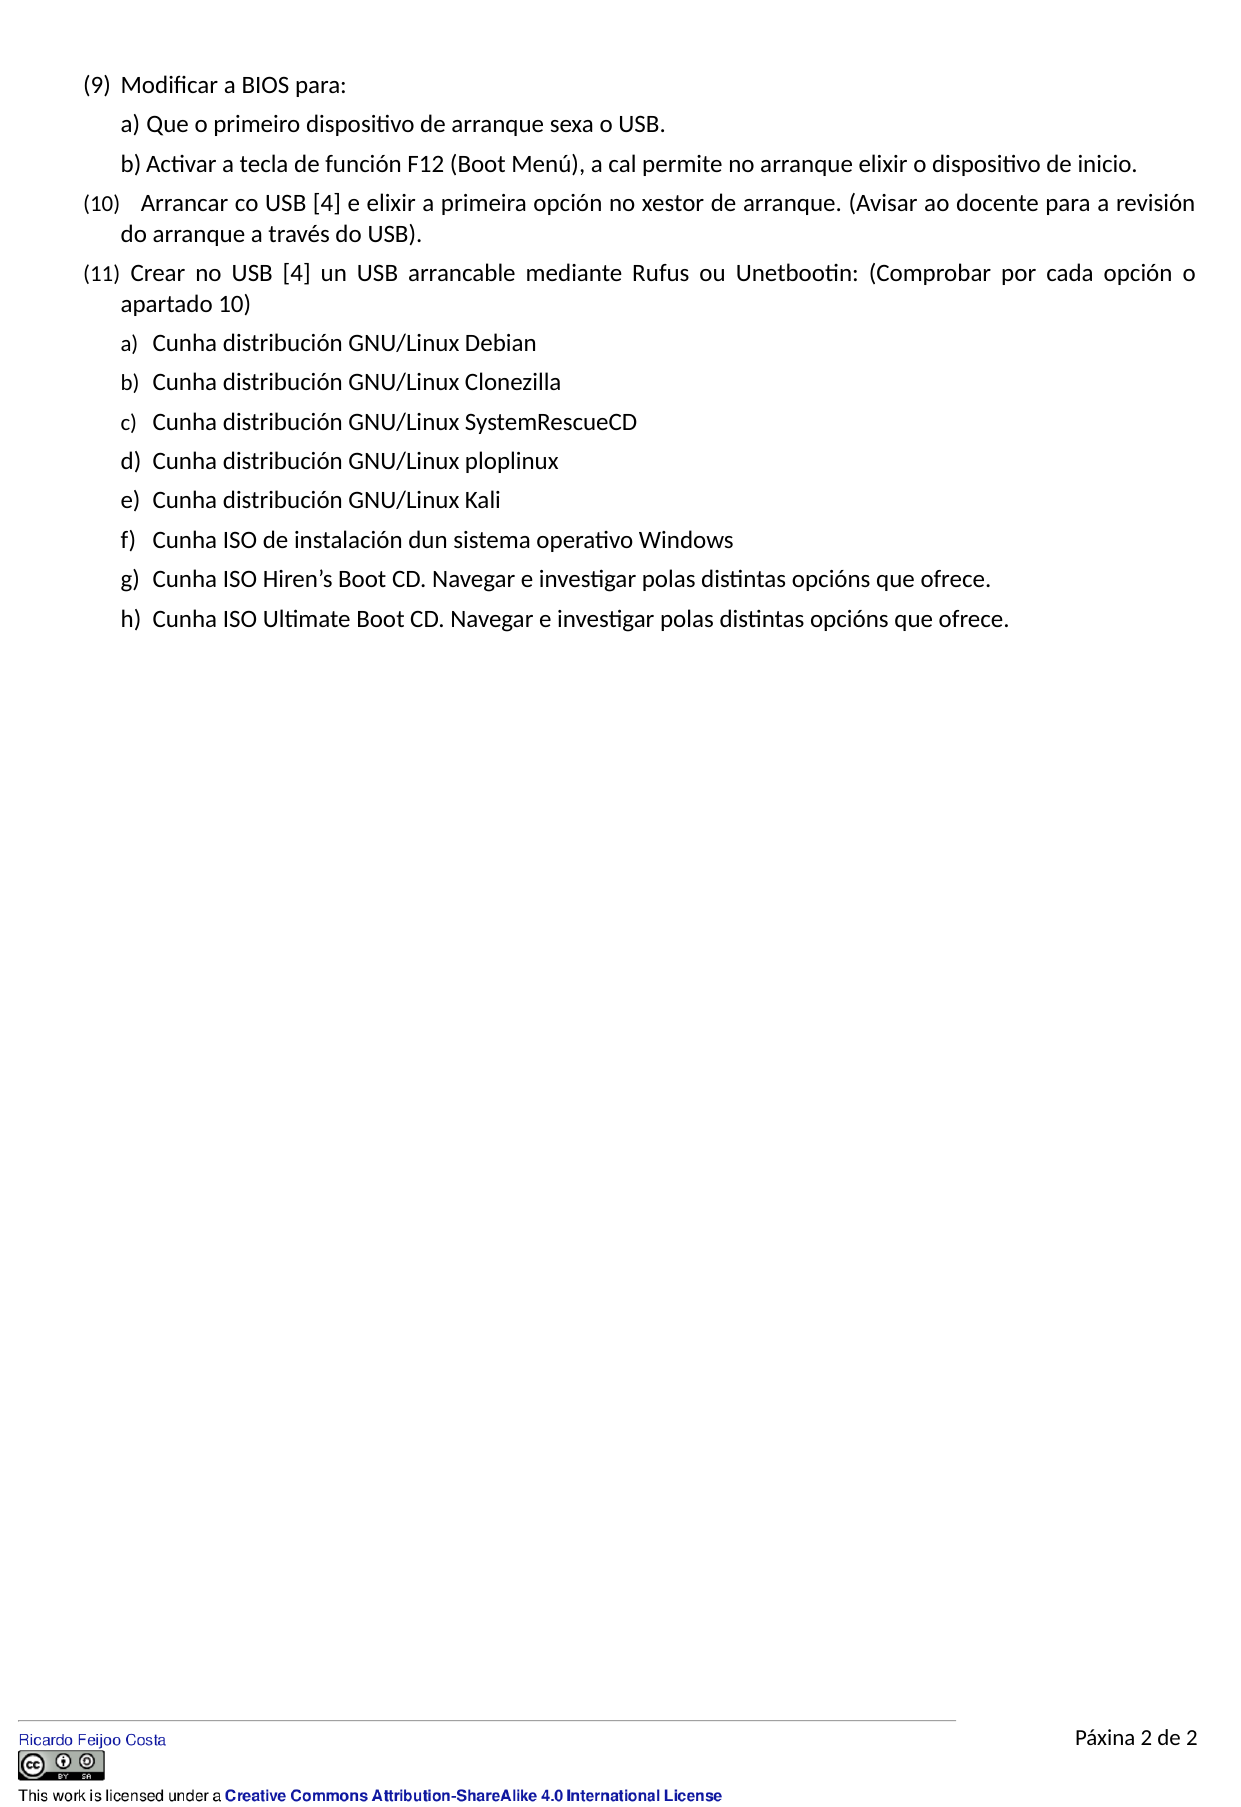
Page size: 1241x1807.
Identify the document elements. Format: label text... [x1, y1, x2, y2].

list Modificar a BIOS para: [83, 69, 1197, 100]
picture [8, 1715, 957, 1806]
list Cunha ISO de instalación dun sistema operativo Windows [120, 524, 1197, 554]
list Cunha distribución GNU/Linux ploplinux [120, 445, 1197, 476]
list Cunha distribución GNU/Linux Debian [120, 327, 1197, 358]
list Que o primeiro dispositivo de arranque sexa o USB. [120, 109, 1197, 139]
list Cunha ISO Hiren’s Boot CD. Navegar e investigar polas distintas opcións que ofrece. [120, 563, 1197, 594]
list Activar a tecla de función F12 (Boot Menú), a cal permite no arranque elixir o dispositivo de inicio. [120, 148, 1197, 178]
list Cunha distribución GNU/Linux SystemRescueCD [120, 406, 1197, 436]
list Cunha distribución GNU/Linux Kali [120, 485, 1197, 515]
list Cunha distribución GNU/Linux Clonezilla [120, 367, 1197, 397]
list Cunha ISO Ultimate Boot CD. Navegar e investigar polas distintas opcións que ofrece. [120, 603, 1197, 633]
list Arrancar co USB [4] e elixir a primeira opción no xestor de arranque. (Avisar ao docente para a revisión do arranque a través do USB). [83, 187, 1197, 248]
list Crear no USB [4] un USB arrancable mediante Rufus ou Unetbootin: (Comprobar por cada opción o apartado 10) [83, 257, 1197, 318]
